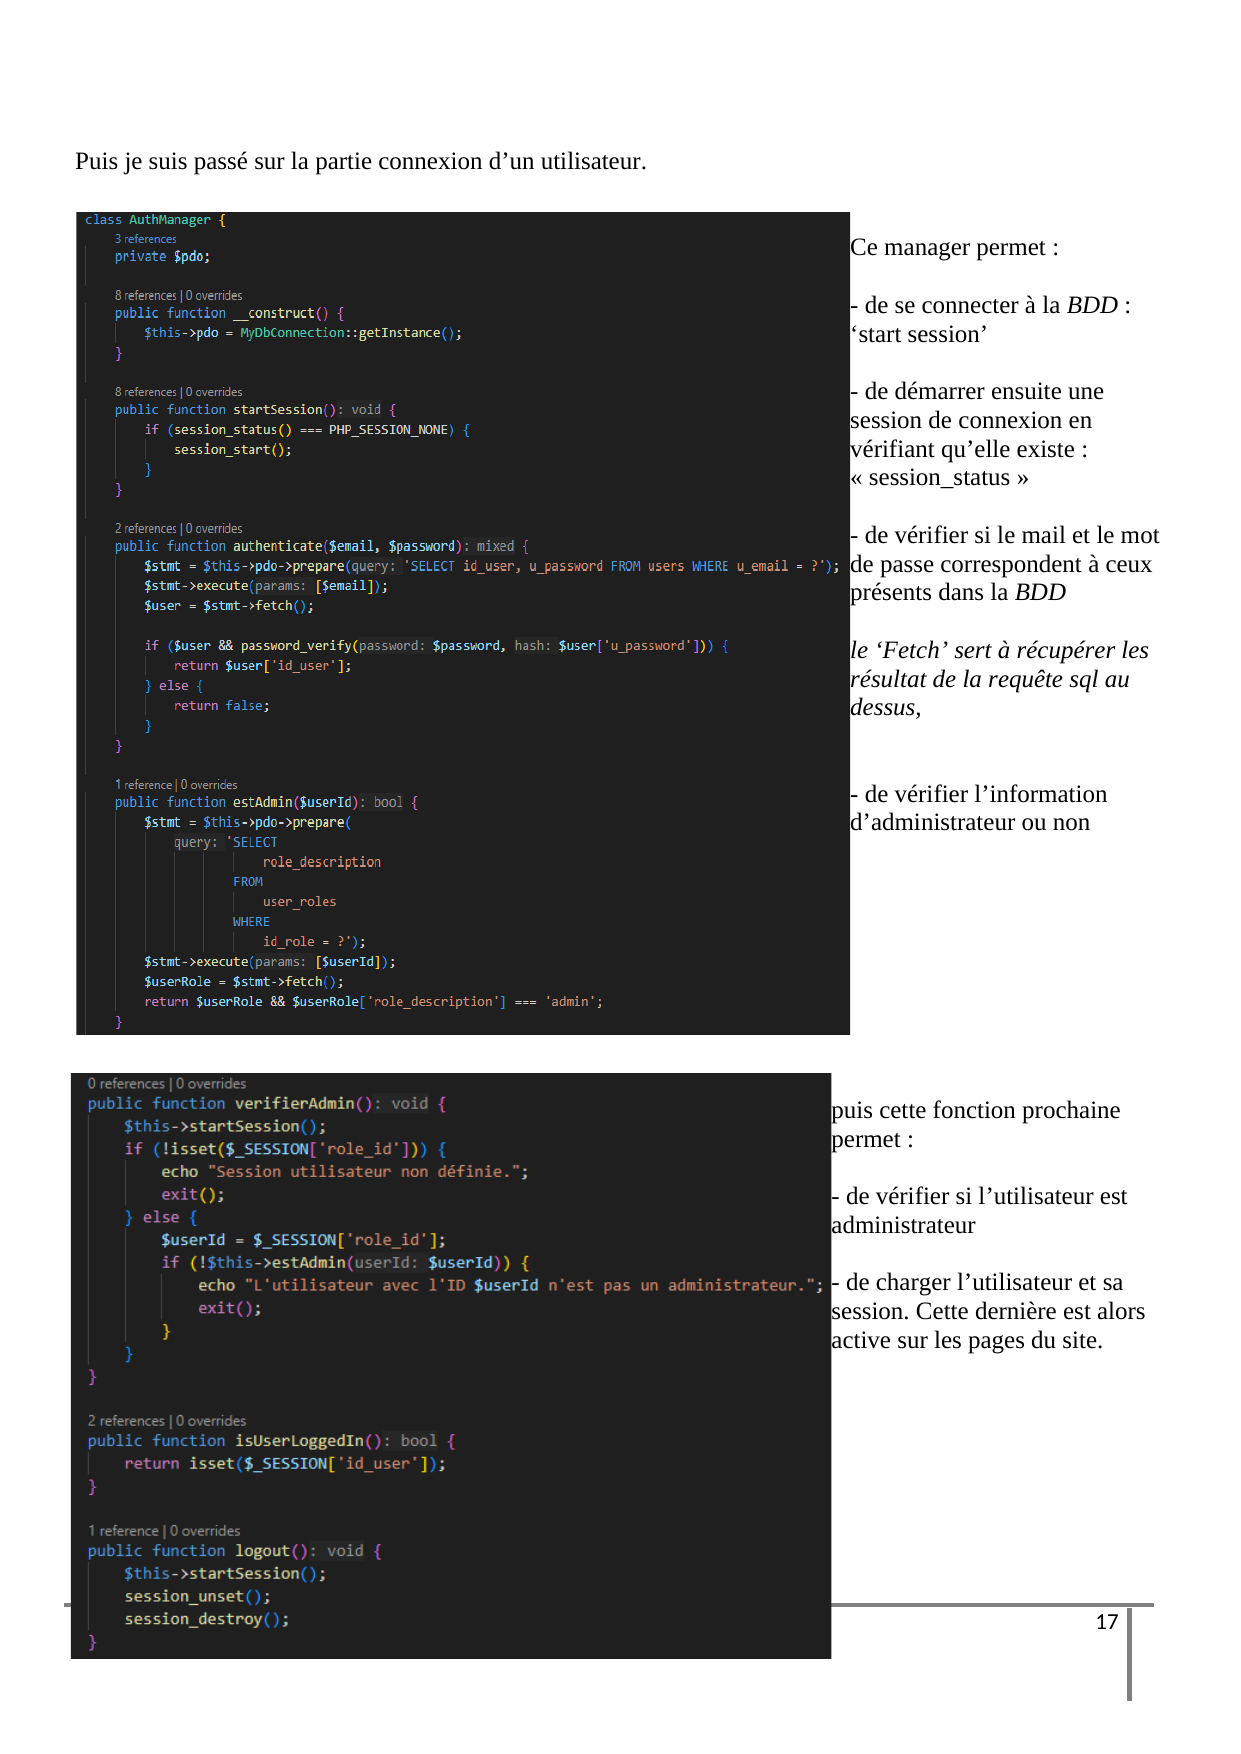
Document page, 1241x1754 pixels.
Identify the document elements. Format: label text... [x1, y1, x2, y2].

picture [70, 1073, 832, 1659]
text ‘start session’ [851, 319, 1165, 347]
text - de vérifier si le mail et le mot de passe correspondent à ceux présents dans la BDD [851, 520, 1165, 606]
picture [76, 212, 851, 1035]
text - de vérifier si l’utilisateur est administrateur [832, 1181, 1165, 1239]
text - de vérifier l’information d’administrateur ou non [851, 779, 1165, 836]
text puis cette fonction prochaine permet : [832, 1095, 1165, 1152]
text « session_status » [851, 462, 1165, 491]
text Ce manager permet : [851, 232, 1165, 261]
text - de se connecter à la BDD : [851, 290, 1165, 319]
text Puis je suis passé sur la partie connexion d’un utilisateur. [75, 146, 1165, 175]
text le ‘Fetch’ sert à récupérer les résultat de la requête sql au dessus, [851, 635, 1165, 721]
text - de démarrer ensuite une session de connexion en vérifiant qu’elle existe : [851, 376, 1165, 462]
text - de charger l’utilisateur et sa session. Cette dernière est alors active sur les pages du site. [832, 1267, 1165, 1354]
